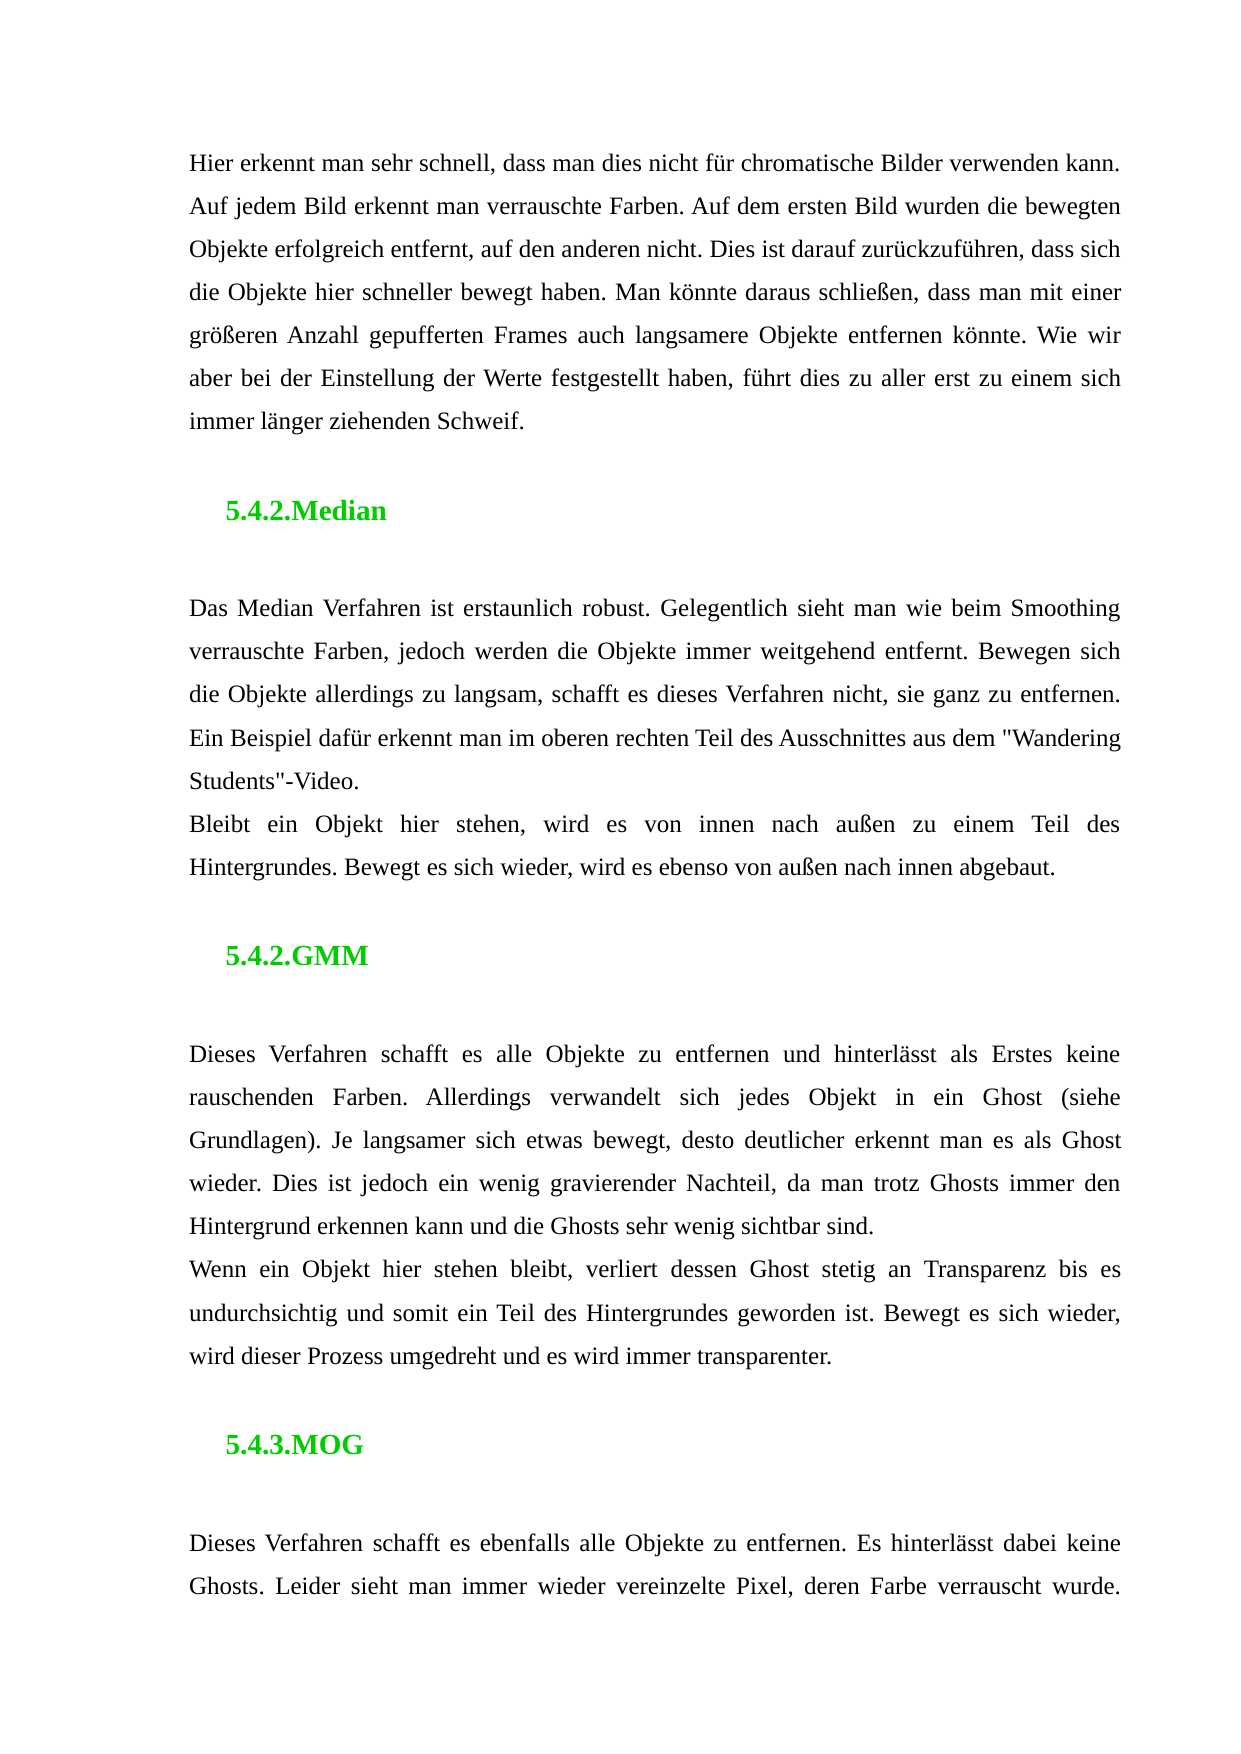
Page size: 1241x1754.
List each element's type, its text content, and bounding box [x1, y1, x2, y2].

text 5.4.3.MOG [189, 1427, 1122, 1461]
text 5.4.2.Median [189, 493, 1122, 526]
text Dieses Verfahren schafft es alle Objekte zu entfernen und hinterlässt als Erstes keine rauschenden Farben. Allerdings verwandelt sich jedes Objekt in ein Ghost (siehe Grundlagen). Je langsamer sich etwas bewegt, desto deutlicher erkennt man es als Ghost wieder. Dies ist jedoch ein wenig gravierender Nachteil, da man trotz Ghosts immer den Hintergrund erkennen kann und die Ghosts sehr wenig sichtbar sind. [189, 1039, 1122, 1240]
text Wenn ein Objekt hier stehen bleibt, verliert dessen Ghost stetig an Transparenz bis es undurchsichtig und somit ein Teil des Hintergrundes geworden ist. Bewegt es sich wieder, wird dieser Prozess umgedreht und es wird immer transparenter. [189, 1254, 1122, 1369]
text 5.4.2.GMM [189, 938, 1122, 972]
text Hier erkennt man sehr schnell, dass man dies nicht für chromatische Bilder verwenden kann. Auf jedem Bild erkennt man verrauschte Farben. Auf dem ersten Bild wurden die bewegten Objekte erfolgreich entfernt, auf den anderen nicht. Dies ist darauf zurückzuführen, dass sich die Objekte hier schneller bewegt haben. Man könnte daraus schließen, dass man mit einer größeren Anzahl gepufferten Frames auch langsamere Objekte entfernen könnte. Wie wir aber bei der Einstellung der Werte festgestellt haben, führt dies zu aller erst zu einem sich immer länger ziehenden Schweif. [189, 148, 1122, 435]
text Dieses Verfahren schafft es ebenfalls alle Objekte zu entfernen. Es hinterlässt dabei keine Ghosts. Leider sieht man immer wieder vereinzelte Pixel, deren Farbe verrauscht wurde. [189, 1528, 1122, 1599]
text Das Median Verfahren ist erstaunlich robust. Gelegentlich sieht man wie beim Smoothing verrauschte Farben, jedoch werden die Objekte immer weitgehend entfernt. Bewegen sich die Objekte allerdings zu langsam, schafft es dieses Verfahren nicht, sie ganz zu entfernen. Ein Beispiel dafür erkennt man im oberen rechten Teil des Ausschnittes aus dem "Wandering Students"-Video. [189, 593, 1122, 794]
text Bleibt ein Objekt hier stehen, wird es von innen nach außen zu einem Teil des Hintergrundes. Bewegt es sich wieder, wird es ebenso von außen nach innen abgebaut. [189, 809, 1122, 881]
